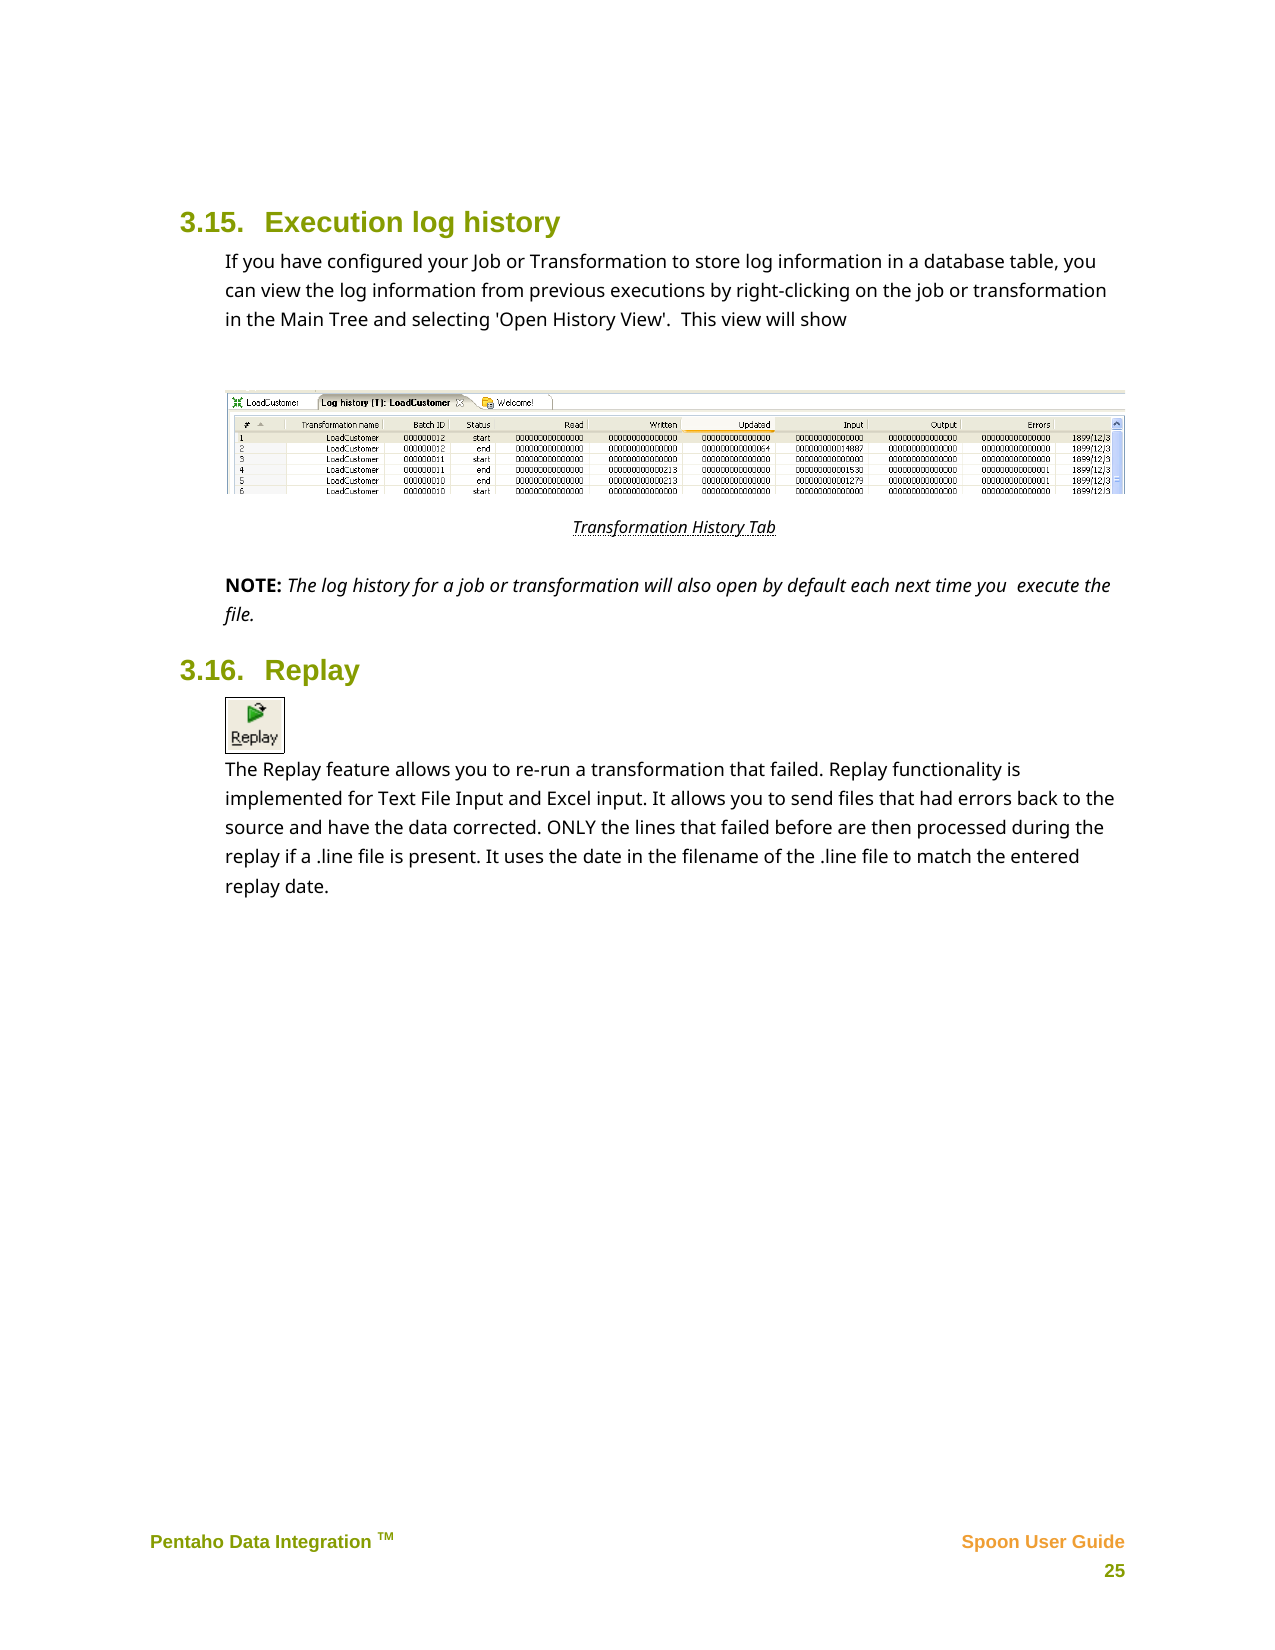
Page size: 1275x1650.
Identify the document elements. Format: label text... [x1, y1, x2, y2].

subtitle Replay [179, 653, 1125, 687]
subtitle Execution log history [179, 204, 1125, 239]
picture [225, 390, 1125, 494]
text The Replay feature allows you to re-run a transformation that failed. Replay functionality is implemented for Text File Input and Excel input. It allows you to send files that had errors back to the source and have the data corrected. ONLY the lines that failed before are then processed during the replay if a .line file is present. It uses the date in the filename of the .line file to match the entered replay date. [225, 694, 1125, 899]
text If you have configured your Job or Transformation to store log information in a database table, you can view the log information from previous executions by right-clicking on the job or transformation in the Main Tree and selecting 'Open History View'. This view will show [225, 245, 1125, 333]
picture [228, 700, 282, 750]
text NOTE: The log history for a job or transformation will also open by default each next time you execute the file. [225, 569, 1125, 628]
text Transformation History Tab [227, 516, 1123, 539]
